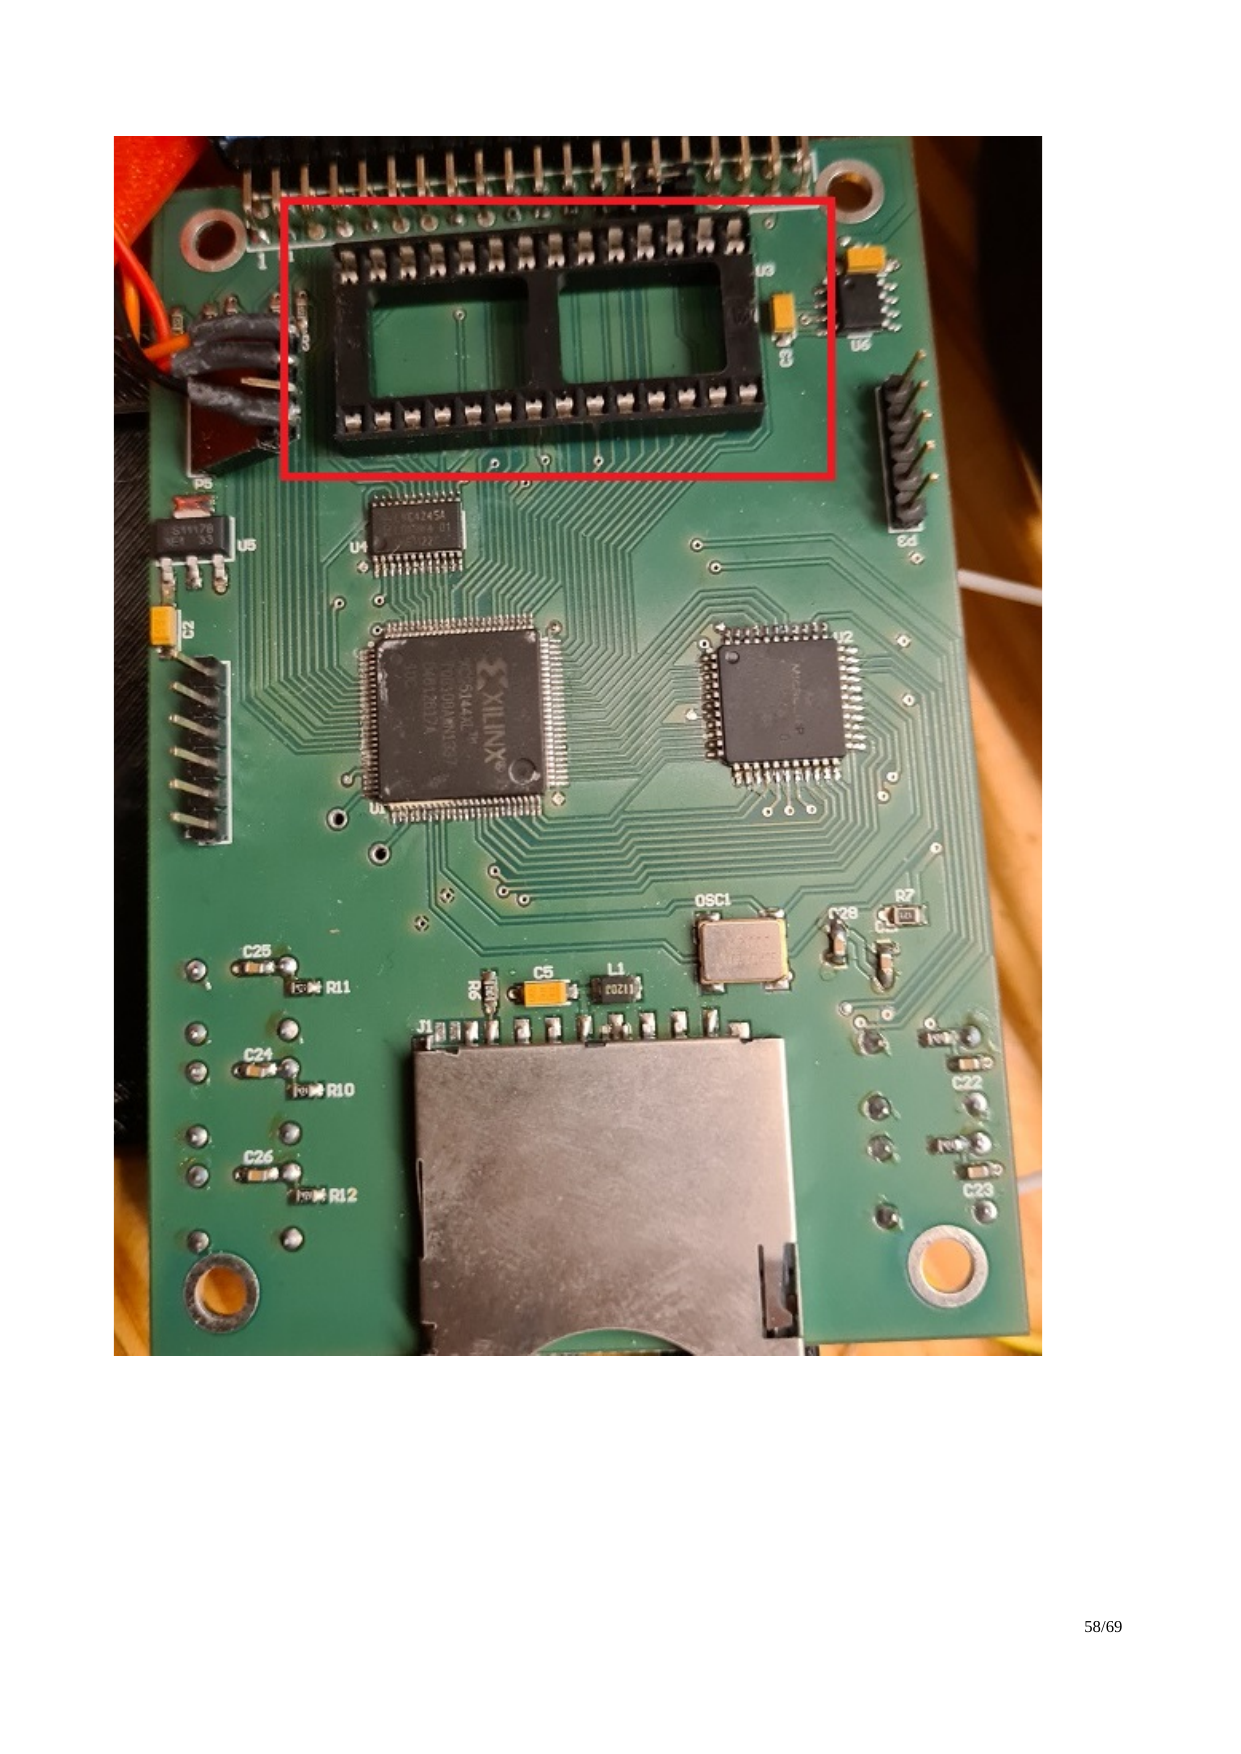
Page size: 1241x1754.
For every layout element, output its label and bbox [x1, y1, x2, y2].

picture [113, 136, 1043, 1356]
